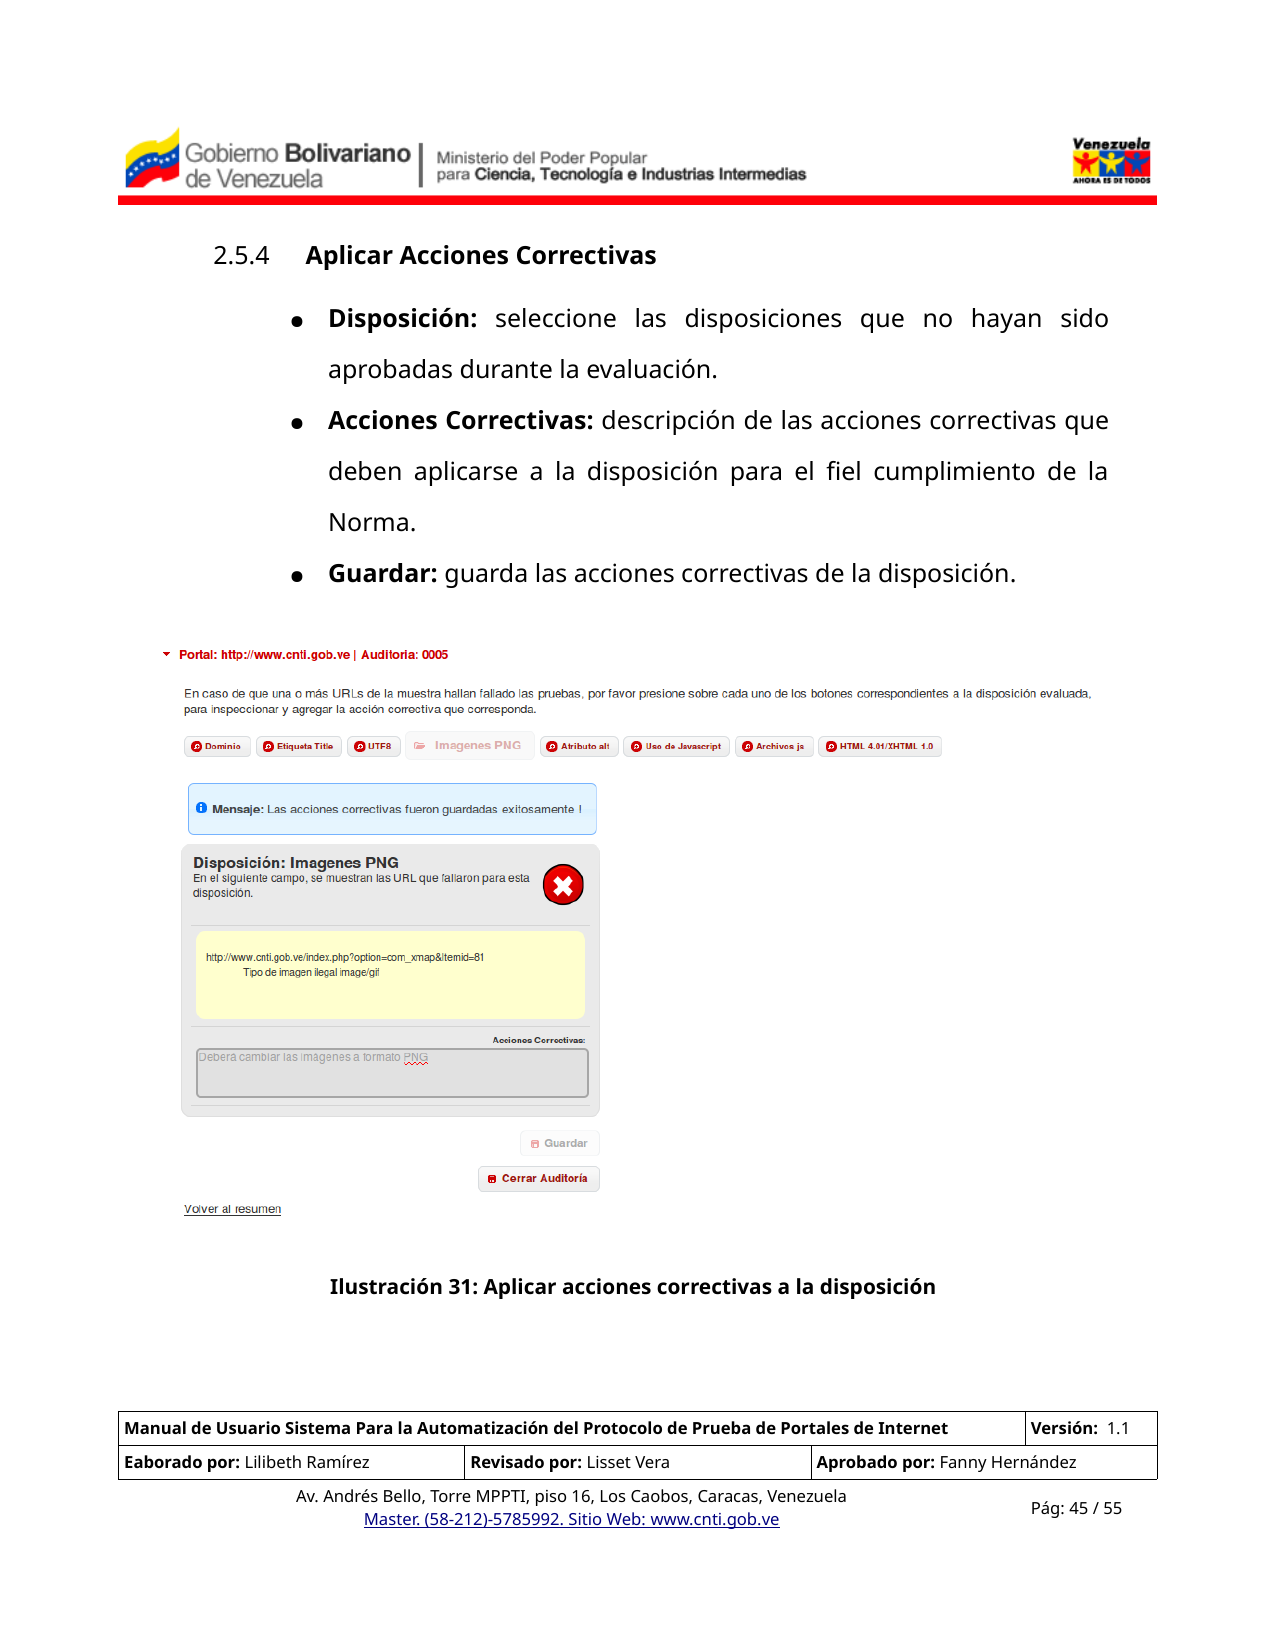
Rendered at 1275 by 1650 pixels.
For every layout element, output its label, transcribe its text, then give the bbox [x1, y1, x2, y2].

subtitle Aplicar Acciones Correctivas [118, 238, 1157, 272]
list Acciones Correctivas: descripción de las acciones correctivas que deben aplicarse a la disposición para el fiel cumplimiento de la Norma. [289, 402, 1109, 539]
list Guardar: guarda las acciones correctivas de la disposición. [289, 556, 1109, 590]
list Disposición: seleccione las disposiciones que no hayan sido aprobadas durante la evaluación. [289, 300, 1109, 386]
picture [118, 119, 1157, 205]
text Ilustración 31: Aplicar acciones correctivas a la disposición [155, 1272, 1111, 1301]
picture [161, 647, 1094, 1219]
